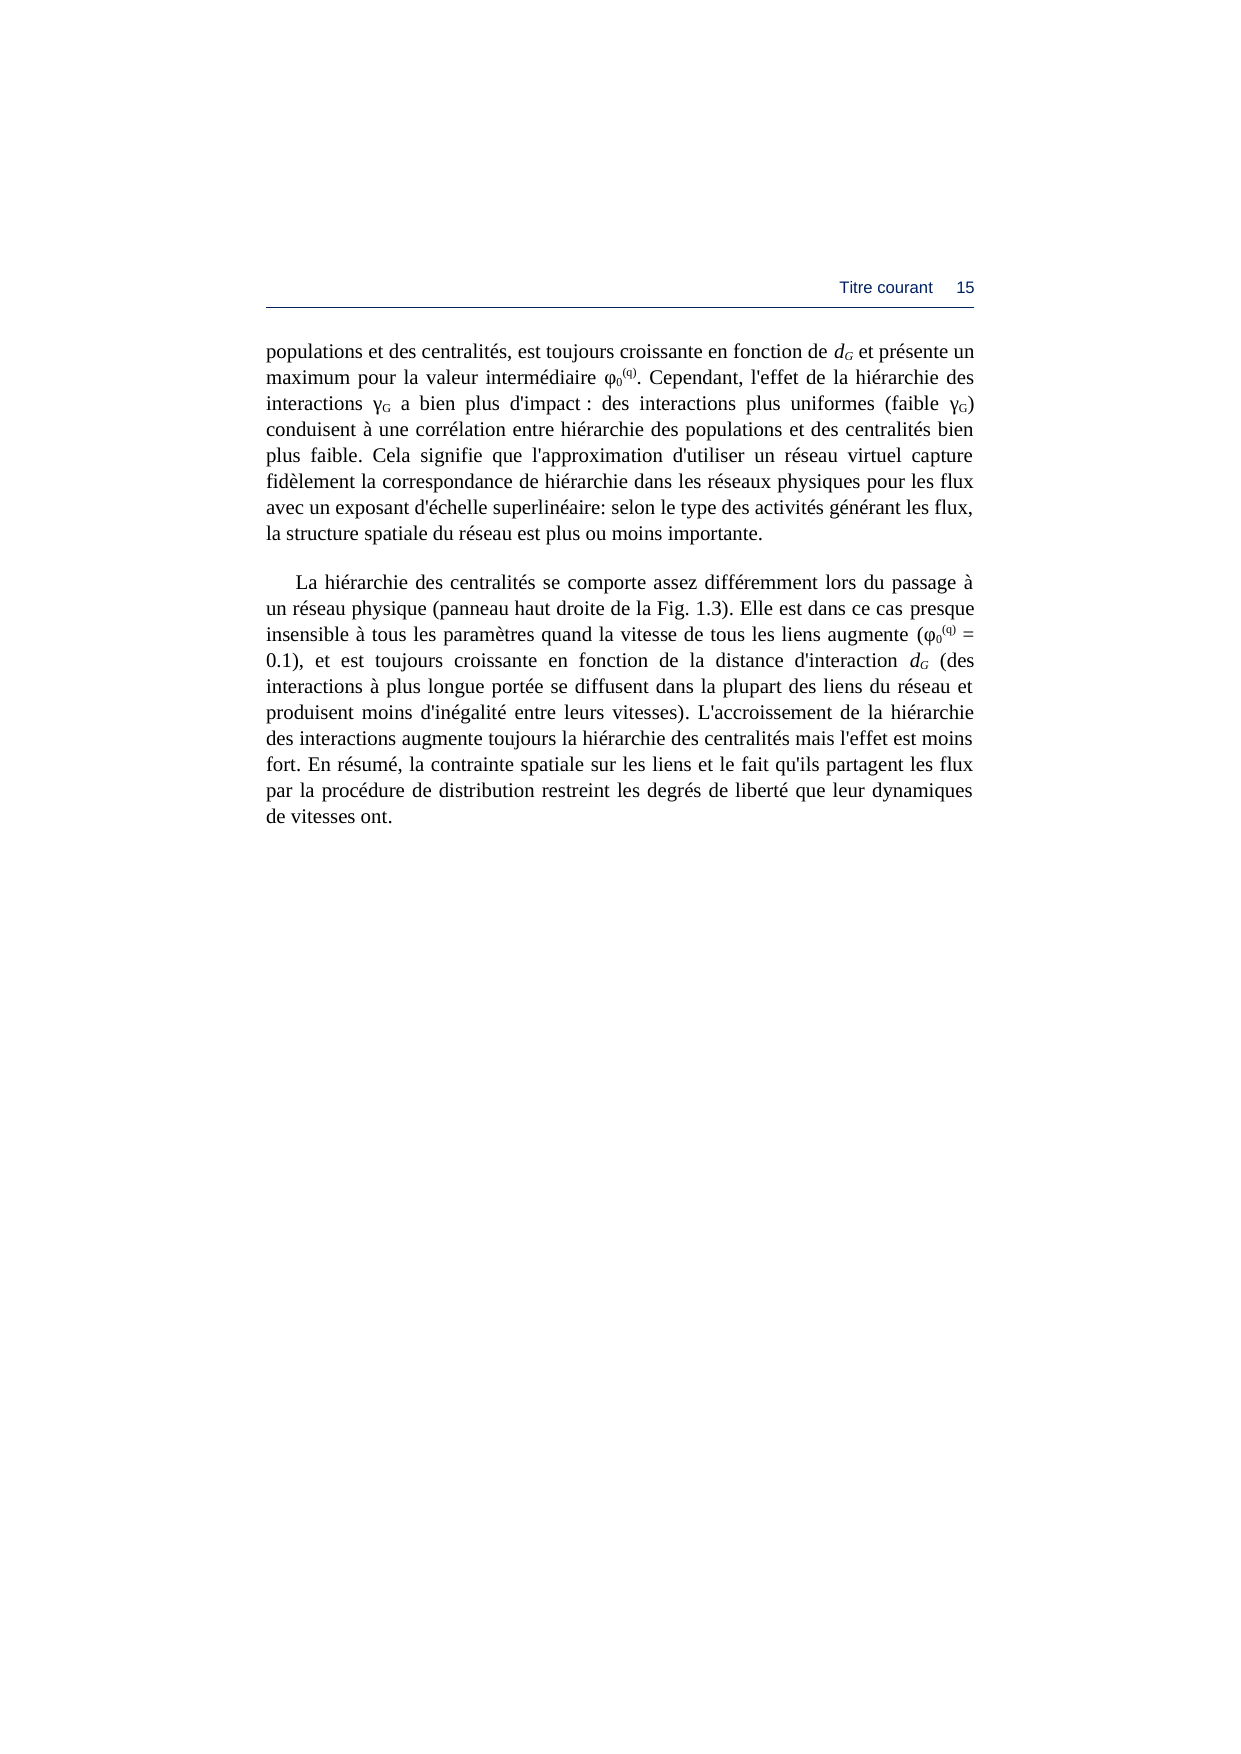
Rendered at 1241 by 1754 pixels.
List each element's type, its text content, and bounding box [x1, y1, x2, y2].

text populations et des centralités, est toujours croissante en fonction de dG et présente un maximum pour la valeur intermédiaire φ0(q). Cependant, l'effet de la hiérarchie des interactions γG a bien plus d'impact : des interactions plus uniformes (faible γG) conduisent à une corrélation entre hiérarchie des populations et des centralités bien plus faible. Cela signifie que l'approximation d'utiliser un réseau virtuel capture fidèlement la correspondance de hiérarchie dans les réseaux physiques pour les flux avec un exposant d'échelle superlinéaire: selon le type des activités générant les flux, la structure spatiale du réseau est plus ou moins importante. [266, 337, 974, 545]
text La hiérarchie des centralités se comporte assez différemment lors du passage à un réseau physique (panneau haut droite de la Fig. 1.3). Elle est dans ce cas presque insensible à tous les paramètres quand la vitesse de tous les liens augmente (φ0(q) = 0.1), et est toujours croissante en fonction de la distance d'interaction dG (des interactions à plus longue portée se diffusent dans la plupart des liens du réseau et produisent moins d'inégalité entre leurs vitesses). L'accroissement de la hiérarchie des interactions augmente toujours la hiérarchie des centralités mais l'effet est moins fort. En résumé, la contrainte spatiale sur les liens et le fait qu'ils partagent les flux par la procédure de distribution restreint les degrés de liberté que leur dynamiques de vitesses ont. [266, 568, 974, 828]
